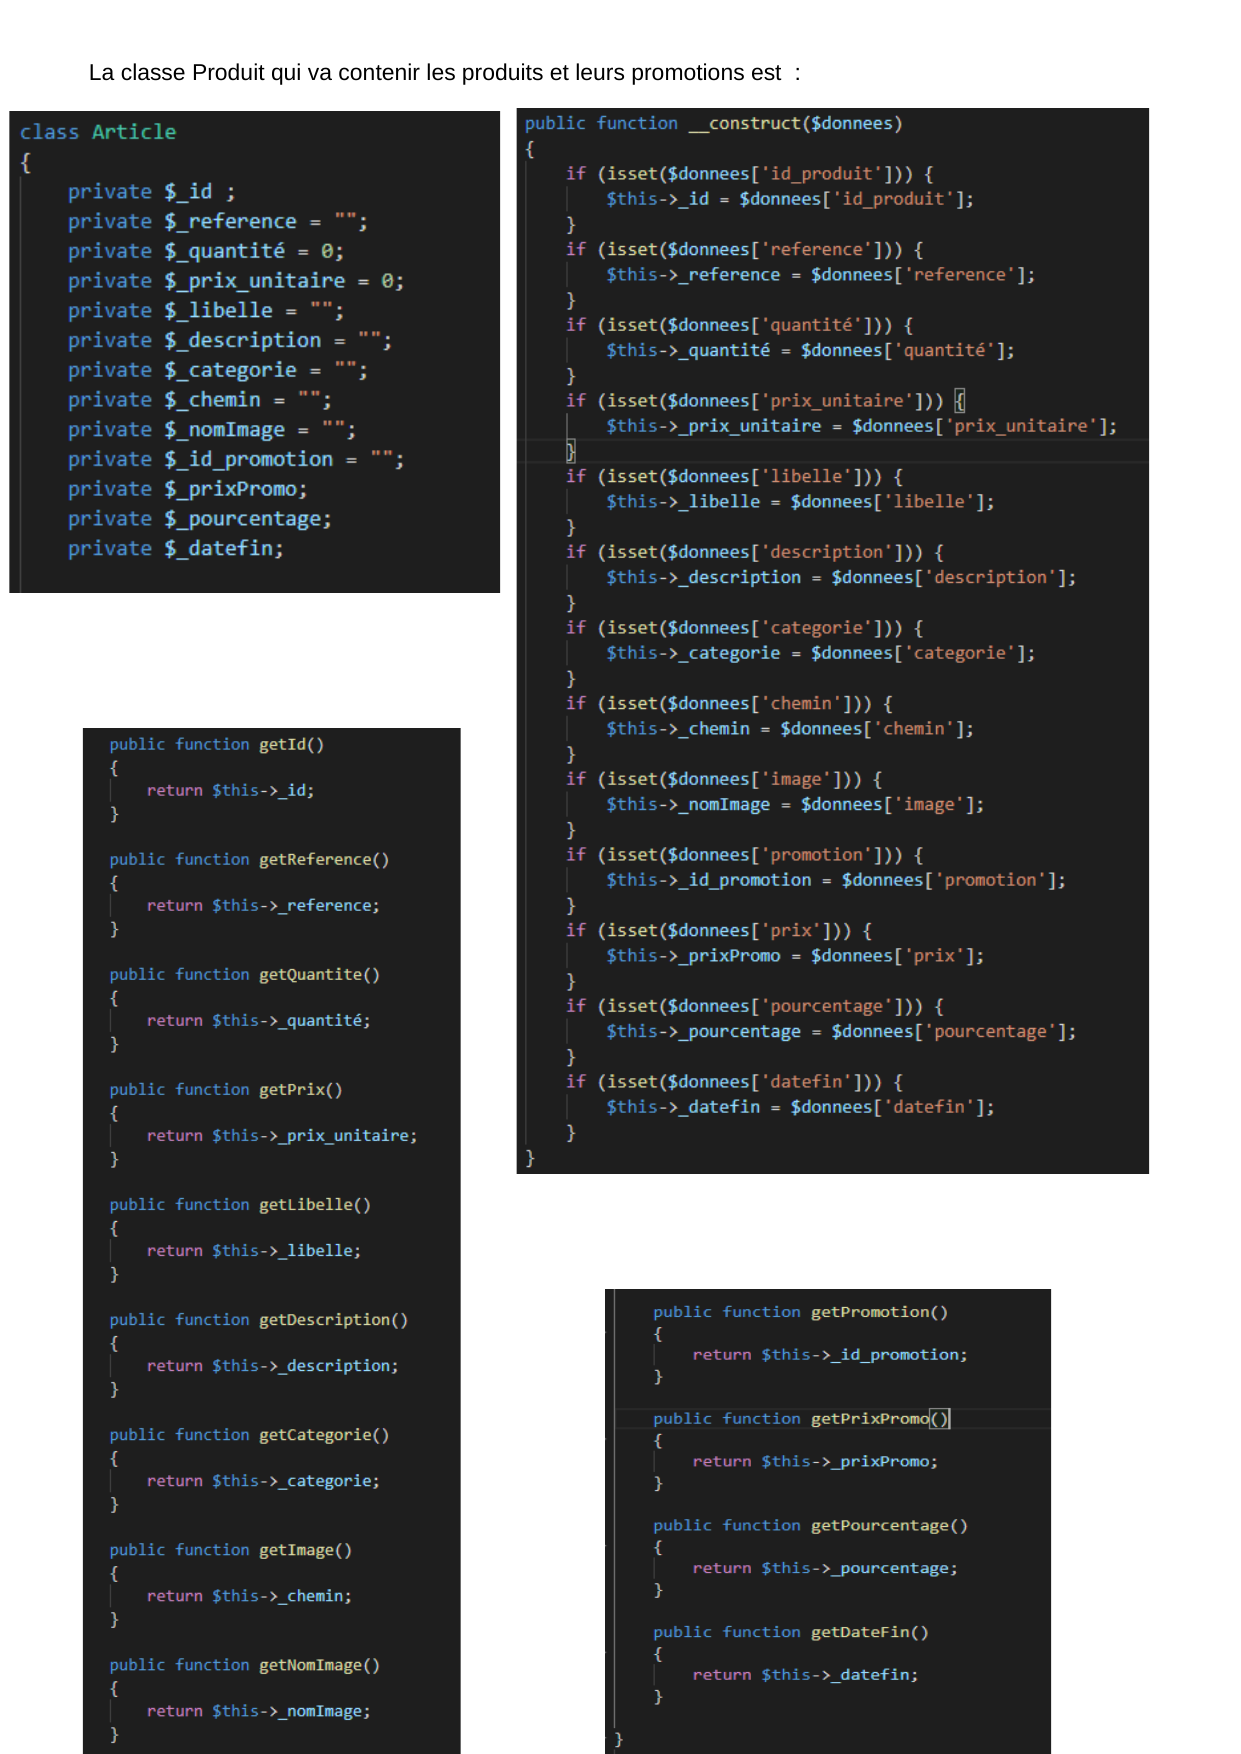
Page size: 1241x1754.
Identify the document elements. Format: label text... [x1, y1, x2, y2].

text La classe Produit qui va contenir les produits et leurs promotions est : [89, 59, 1092, 85]
picture [605, 1289, 1052, 1754]
picture [516, 108, 1150, 1174]
picture [82, 728, 461, 1754]
picture [9, 111, 501, 593]
